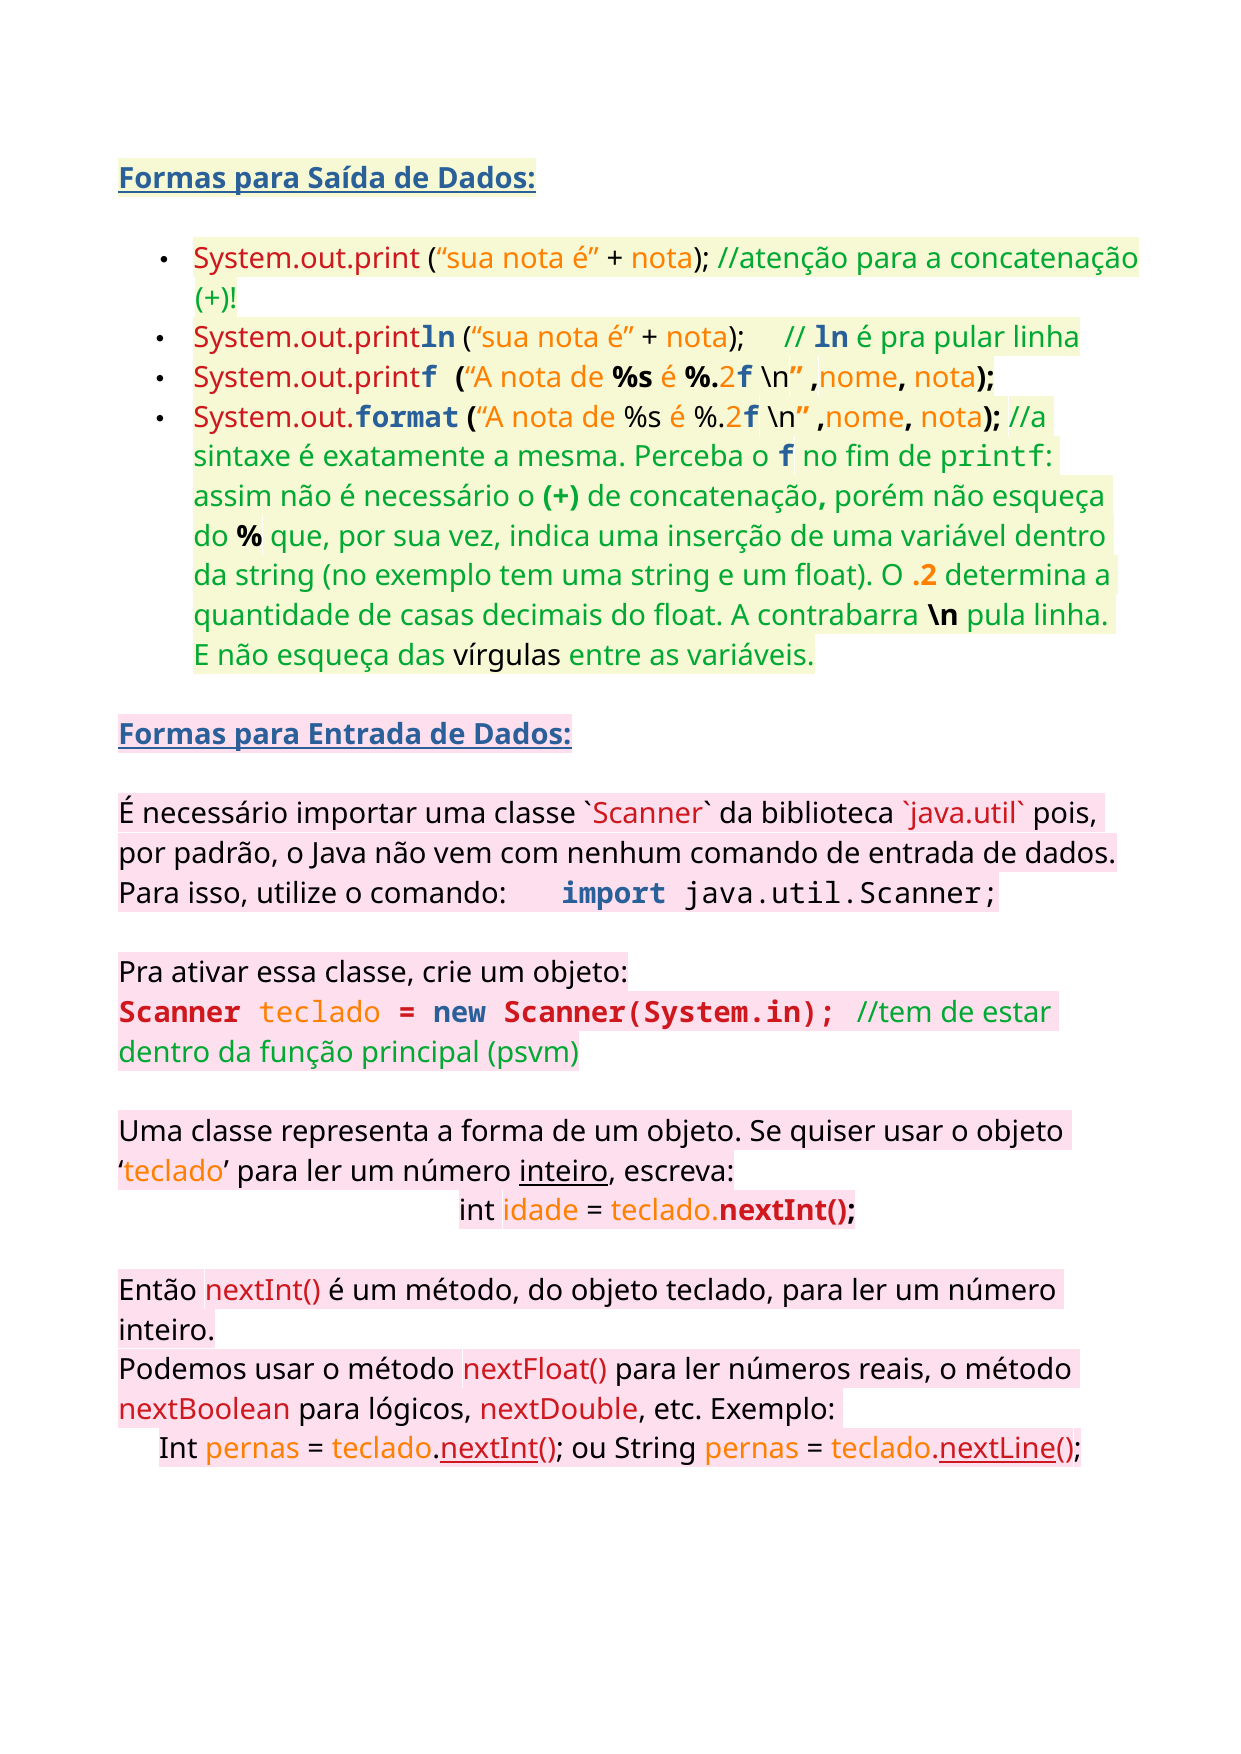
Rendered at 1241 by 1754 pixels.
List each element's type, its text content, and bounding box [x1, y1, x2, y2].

list System.out.format (“A nota de %s é %.2f \n” ,nome, nota); //a sintaxe é exatamente a mesma. Perceba o f no fim de printf: assim não é necessário o (+) de concatenação, porém não esqueça do % que, por sua vez, indica uma inserção de uma variável dentro da string (no exemplo tem uma string e um float). O .2 determina a quantidade de casas decimais do float. A contrabarra \n pula linha. E não esqueça das vírgulas entre as variáveis. [156, 396, 1122, 674]
list System.out.println (“sua nota é” + nota); // ln é pra pular linha [156, 317, 1122, 356]
text Int pernas = teclado.nextInt(); ou String pernas = teclado.nextLine(); [118, 1428, 1122, 1467]
text Podemos usar o método nextFloat() para ler números reais, o método nextBoolean para lógicos, nextDouble, etc. Exemplo: [118, 1348, 1122, 1428]
text Uma classe representa a forma de um objeto. Se quiser usar o objeto ‘teclado’ para ler um número inteiro, escreva: [118, 1110, 1122, 1190]
text Para isso, utilize o comando: import java.util.Scanner; [118, 872, 1122, 912]
text Formas para Entrada de Dados: [118, 713, 1122, 753]
text Formas para Saída de Dados: [118, 158, 1122, 197]
text int idade = teclado.nextInt(); [118, 1190, 1122, 1229]
list System.out.print (“sua nota é” + nota); //atenção para a concatenação (+)! [159, 237, 1146, 317]
text Então nextInt() é um método, do objeto teclado, para ler um número inteiro. [118, 1269, 1122, 1348]
text É necessário importar uma classe `Scanner` da biblioteca `java.util` pois, por padrão, o Java não vem com nenhum comando de entrada de dados. [118, 793, 1122, 872]
text Pra ativar essa classe, crie um objeto: Scanner teclado = new Scanner(System.in); //tem de estar dentro da função principal (psvm) [118, 952, 1122, 1071]
list System.out.printf (“A nota de %s é %.2f \n” ,nome, nota); [156, 356, 1122, 396]
